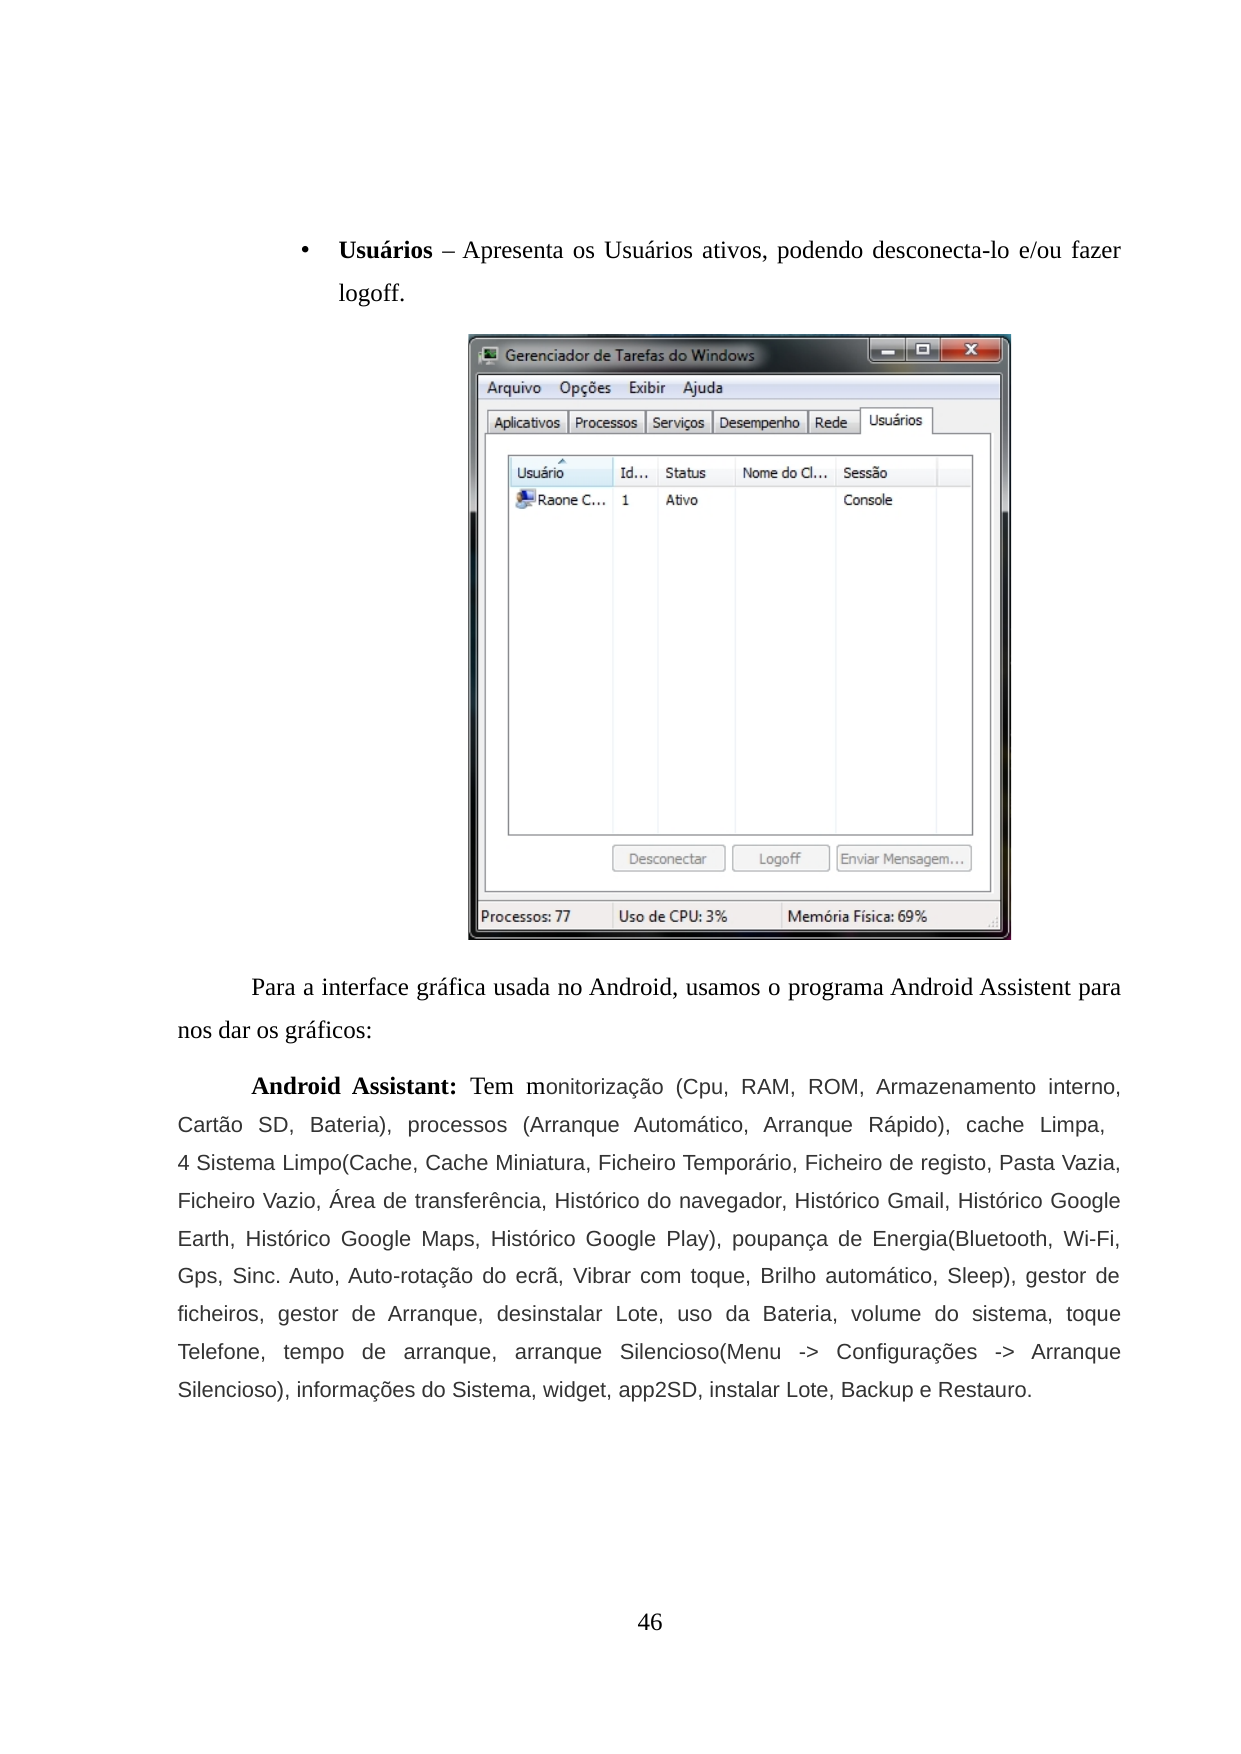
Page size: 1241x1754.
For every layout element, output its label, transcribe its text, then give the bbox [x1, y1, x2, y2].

text Para a interface gráfica usada no Android, usamos o programa Android Assistent para nos dar os gráficos: [177, 972, 1122, 1044]
text Android Assistant: Tem monitorização (Cpu, RAM, ROM, Armazenamento interno, Cartão SD, Bateria), processos (Arranque Automático, Arranque Rápido), cache Limpa, 4 Sistema Limpo(Cache, Cache Miniatura, Ficheiro Temporário, Ficheiro de registo, Pasta Vazia, Ficheiro Vazio, Área de transferência, Histórico do navegador, Histórico Gmail, Histórico Google Earth, Histórico Google Maps, Histórico Google Play), poupança de Energia(Bluetooth, Wi-Fi, Gps, Sinc. Auto, Auto-rotação do ecrã, Vibrar com toque, Brilho automático, Sleep), gestor de ficheiros, gestor de Arranque, desinstalar Lote, uso da Bateria, volume do sistema, toque Telefone, tempo de arranque, arranque Silencioso(Menu -> Configurações -> Arranque Silencioso), informações do Sistema, widget, app2SD, instalar Lote, Backup e Restauro. [177, 1071, 1122, 1402]
list Usuários – Apresenta os Usuários ativos, podendo desconecta-lo e/ou fazer logoff. [301, 235, 1122, 307]
picture [468, 334, 1012, 940]
